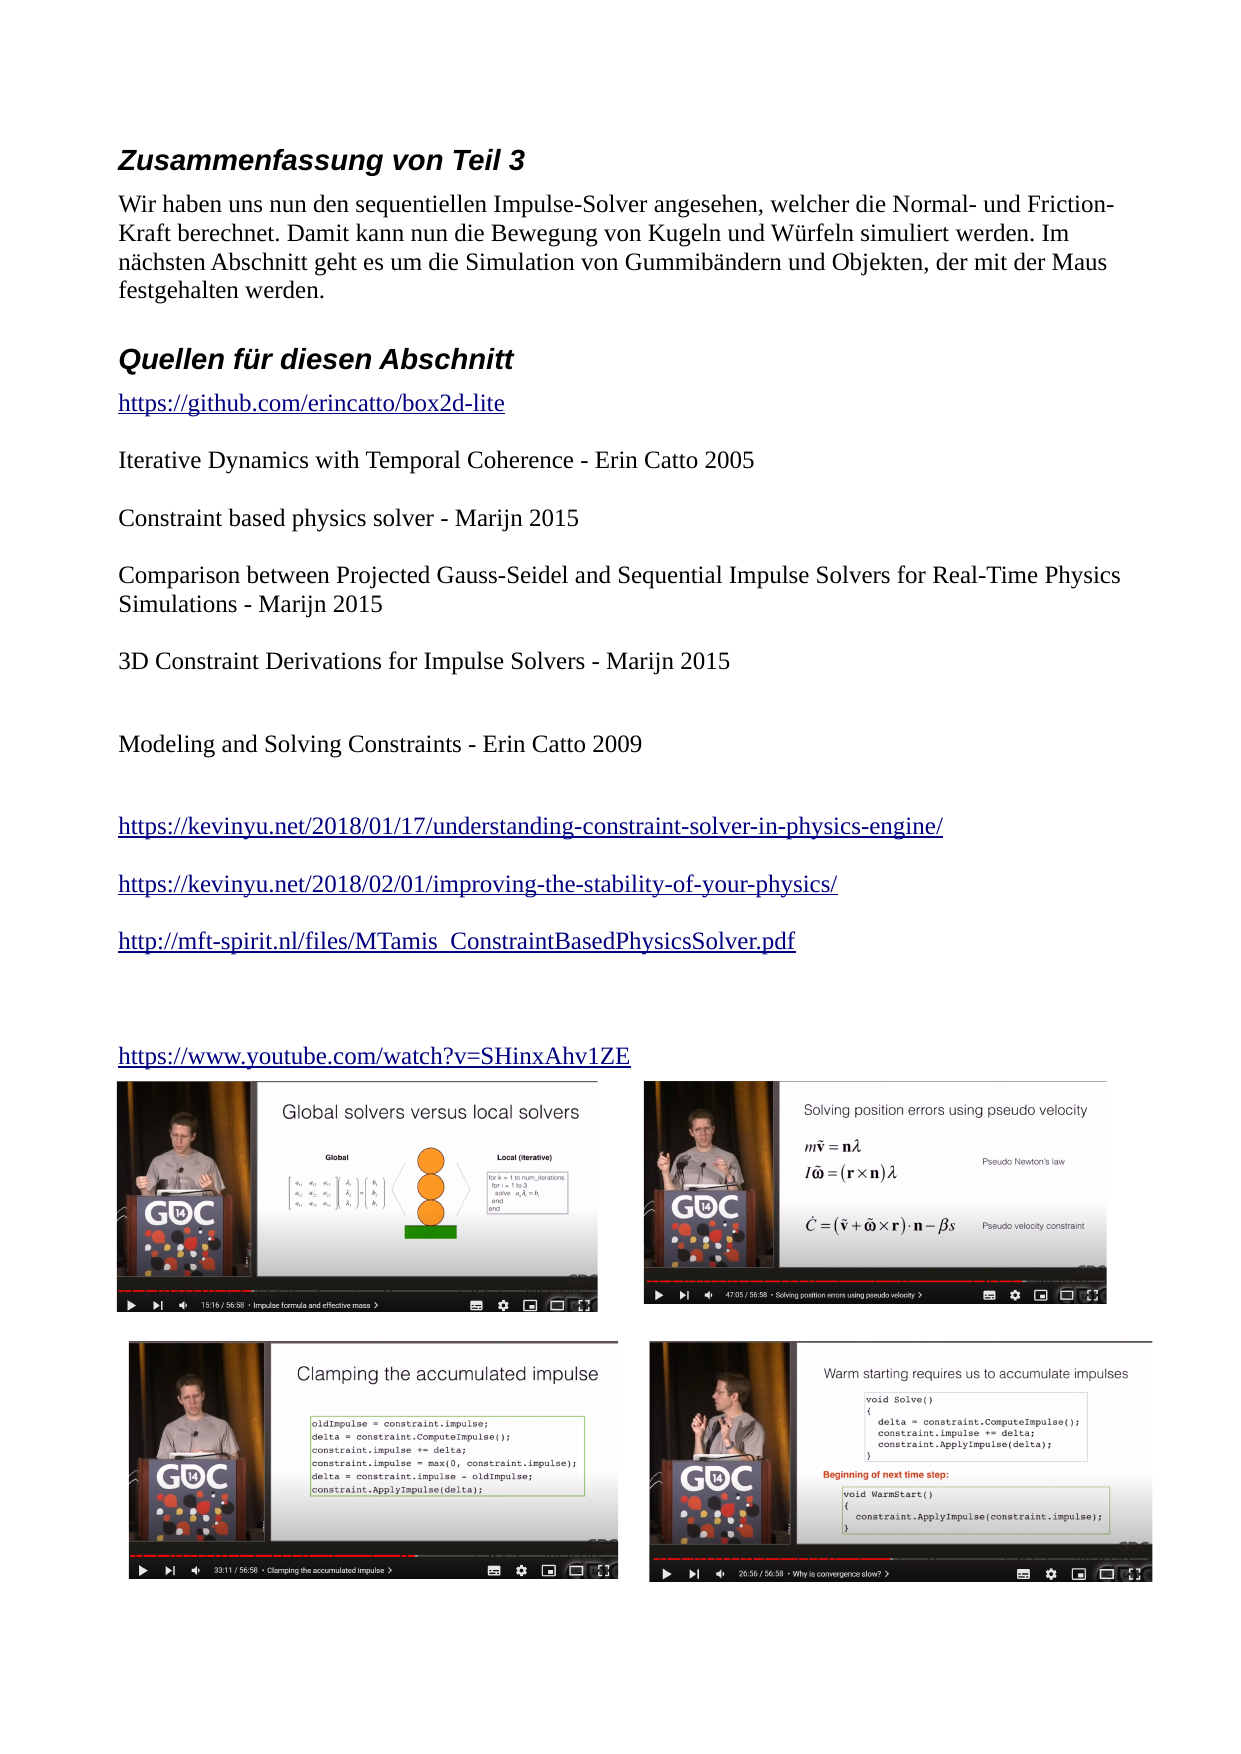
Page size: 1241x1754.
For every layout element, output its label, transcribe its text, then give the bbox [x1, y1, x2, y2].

text Modeling and Solving Constraints - Erin Catto 2009 [118, 729, 1122, 758]
text Comparison between Projected Gauss-Seidel and Sequential Impulse Solvers for Real-Time Physics Simulations - Marijn 2015 [118, 560, 1122, 618]
picture [649, 1341, 1153, 1582]
text Wir haben uns nun den sequentiellen Impulse-Solver angesehen, welcher die Normal- und Friction-Kraft berechnet. Damit kann nun die Bewegung von Kugeln und Würfeln simuliert werden. Im nächsten Abschnitt geht es um die Simulation von Gummibändern und Objekten, der mit der Maus festgehalten werden. [118, 189, 1122, 304]
picture [643, 1081, 1107, 1304]
picture [116, 1081, 598, 1312]
text http://mft-spirit.nl/files/MTamis_ConstraintBasedPhysicsSolver.pdf [118, 926, 1122, 955]
text https://kevinyu.net/2018/02/01/improving-the-stability-of-your-physics/ [118, 869, 1122, 898]
text 3D Constraint Derivations for Impulse Solvers - Marijn 2015 [118, 646, 1122, 675]
text Constraint based physics solver - Marijn 2015 [118, 503, 1122, 531]
text https://kevinyu.net/2018/01/17/understanding-constraint-solver-in-physics-engine/ [118, 811, 1122, 840]
subtitle Zusammenfassung von Teil 3 [118, 143, 1122, 177]
text https://www.youtube.com/watch?v=SHinxAhv1ZE [118, 1041, 1122, 1070]
text Iterative Dynamics with Temporal Coherence - Erin Catto 2005 [118, 445, 1122, 474]
text https://github.com/erincatto/box2d-lite [118, 388, 1122, 416]
subtitle Quellen für diesen Abschnitt [118, 342, 1122, 375]
picture [128, 1341, 619, 1579]
